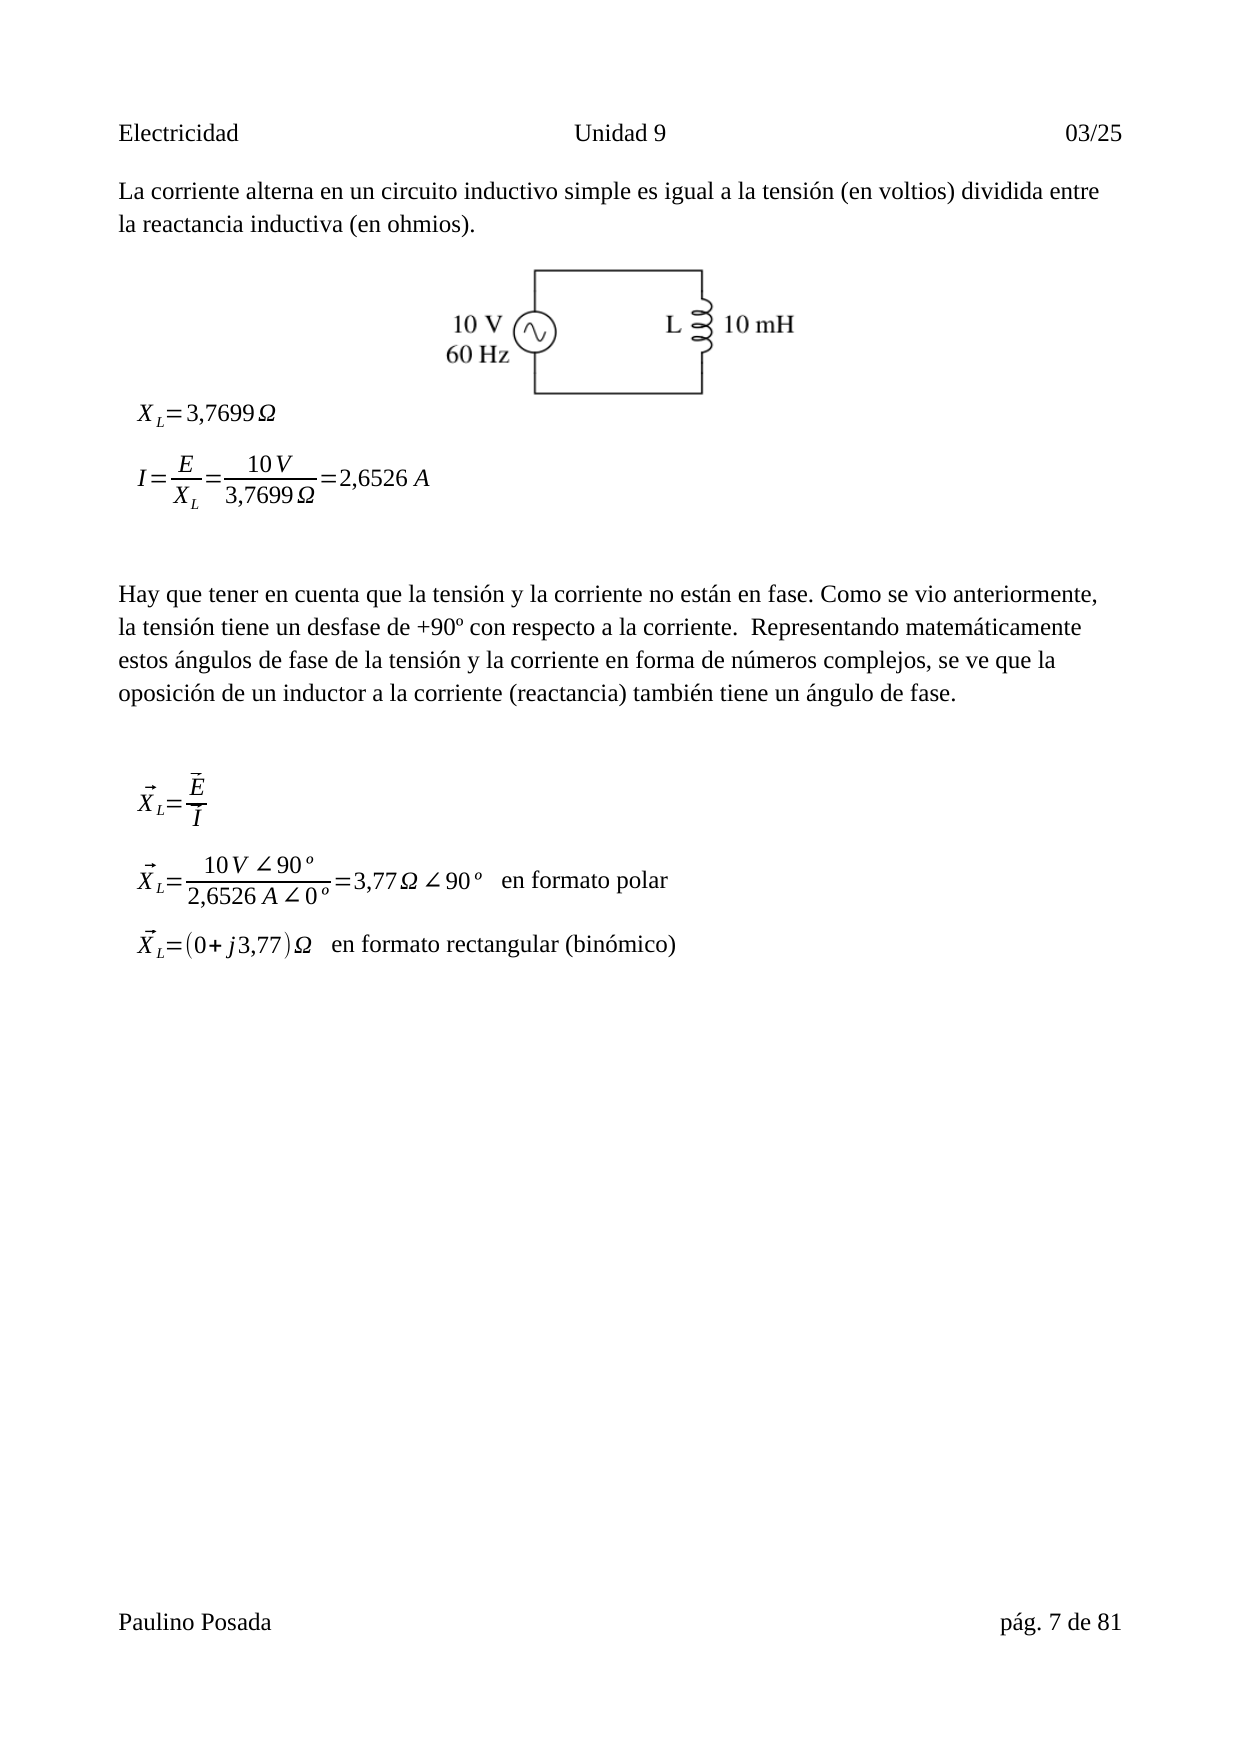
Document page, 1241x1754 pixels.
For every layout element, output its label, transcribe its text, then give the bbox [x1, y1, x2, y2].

text La corriente alterna en un circuito inductivo simple es igual a la tensión (en voltios) dividida entre la reactancia inductiva (en ohmios). [118, 176, 1122, 238]
text Hay que tener en cuenta que la tensión y la corriente no están en fase. Como se vio anteriormente, la tensión tiene un desfase de +90º con respecto a la corriente. Representando matemáticamente estos ángulos de fase de la tensión y la corriente en forma de números complejos, se ve que la oposición de un inductor a la corriente (reactancia) también tiene un ángulo de fase. [118, 579, 1122, 707]
text en formato rectangular (binómico) [118, 929, 1122, 962]
picture [438, 257, 803, 406]
text en formato polar [118, 852, 1122, 911]
